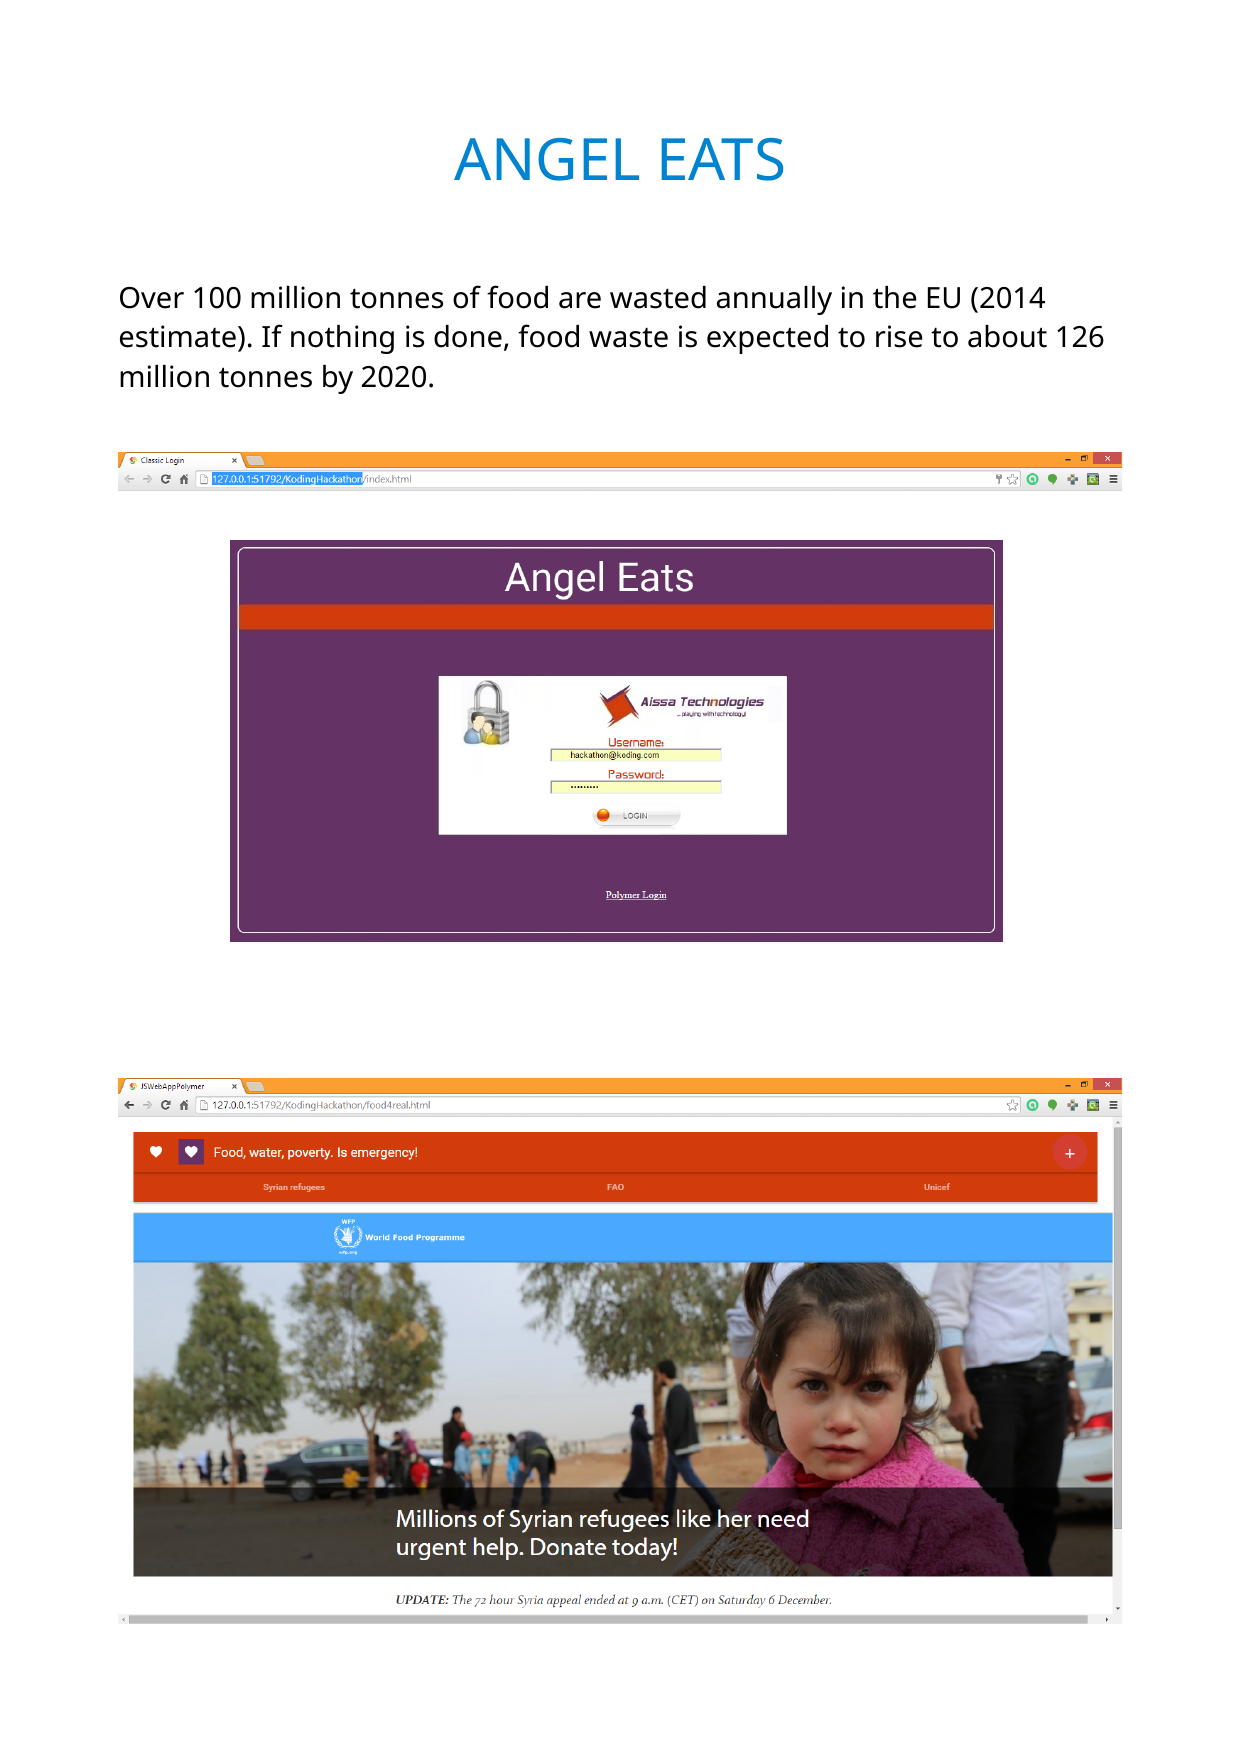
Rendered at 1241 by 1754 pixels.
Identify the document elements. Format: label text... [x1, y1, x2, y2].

picture [118, 452, 1123, 999]
text ANGEL EATS [118, 118, 1122, 198]
text Over 100 million tonnes of food are wasted annually in the EU (2014 estimate). If nothing is done, food waste is expected to rise to about 126 million tonnes by 2020. [118, 277, 1122, 396]
picture [118, 1078, 1123, 1624]
